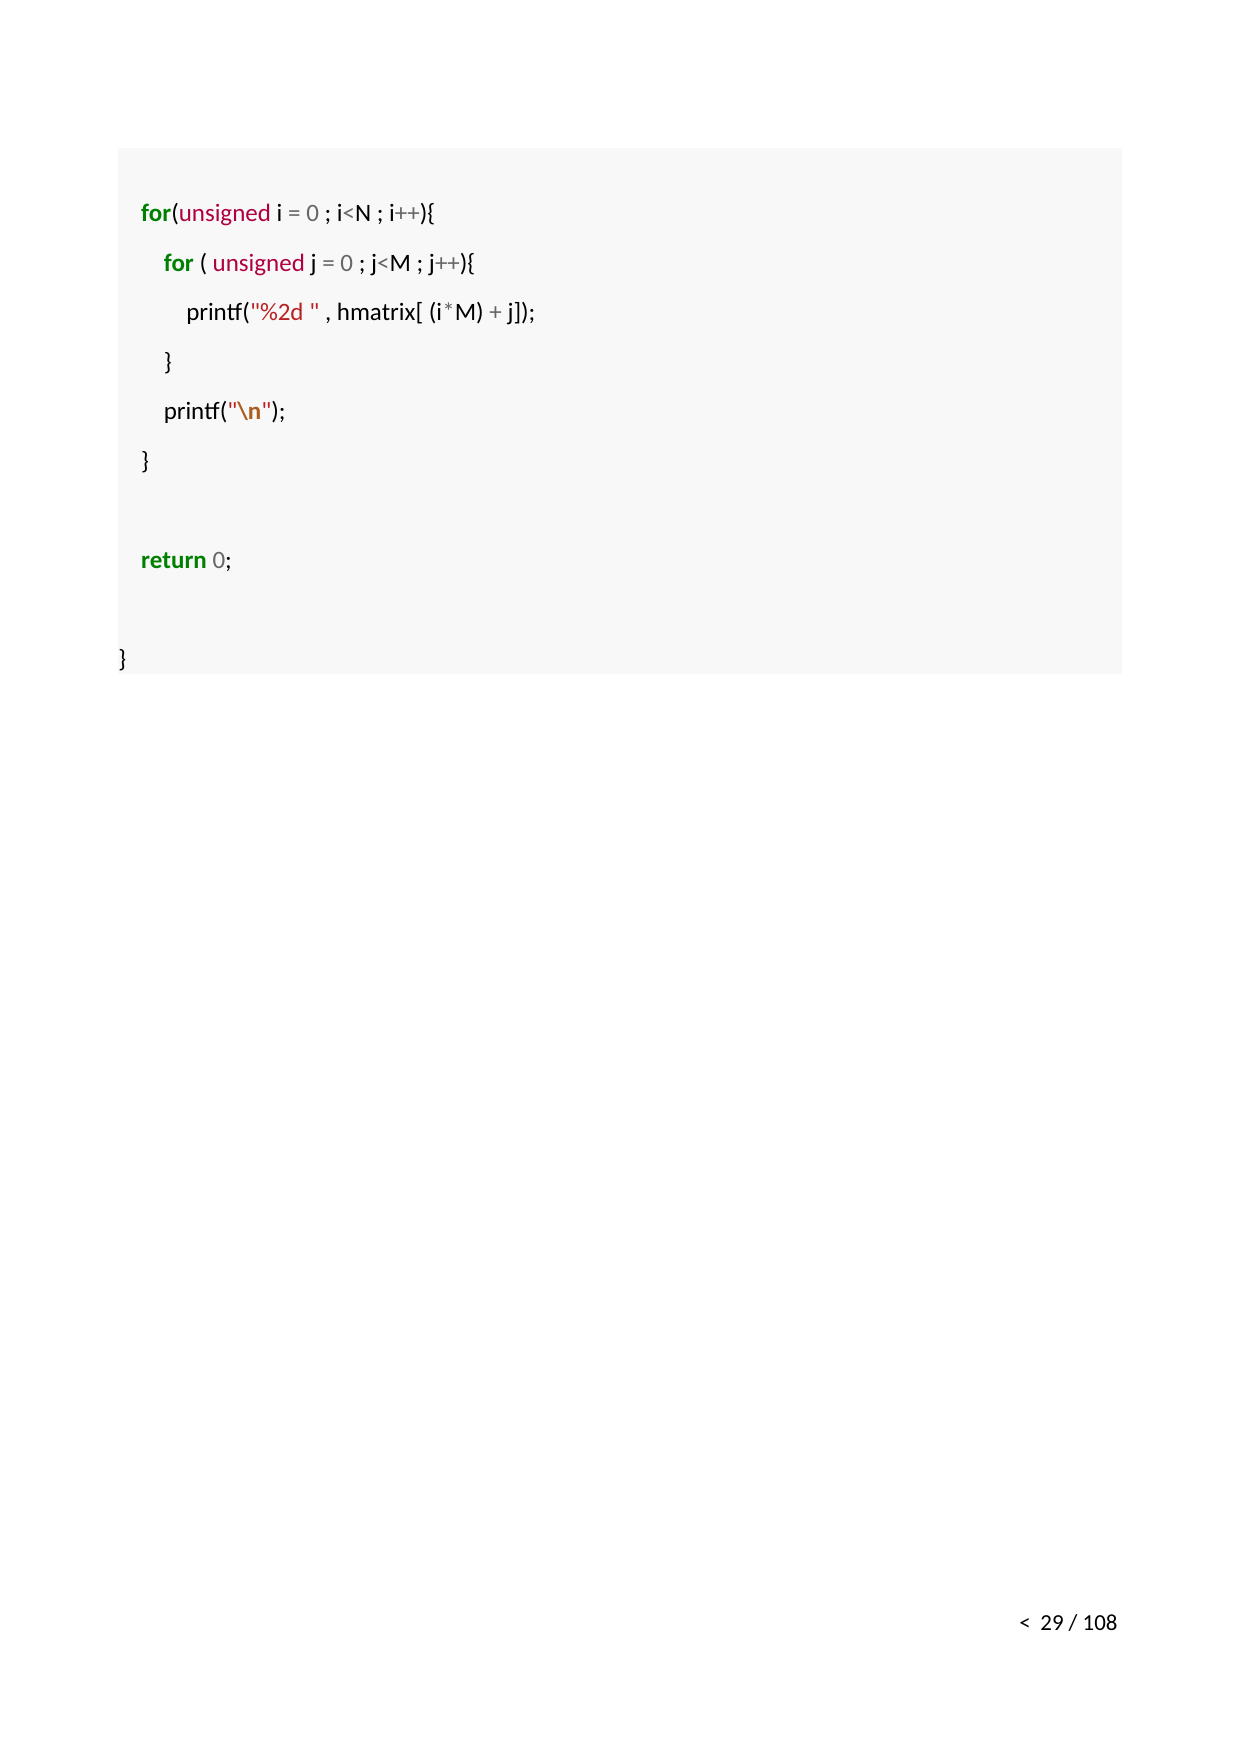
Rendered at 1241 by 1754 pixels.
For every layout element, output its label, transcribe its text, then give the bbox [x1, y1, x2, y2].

text printf("%2d " , hmatrix[ (i*M) + j]); [118, 296, 1122, 327]
text for(unsigned i = 0 ; i<N ; i++){ [118, 197, 1122, 228]
text printf("\n"); [118, 396, 1122, 426]
text } [118, 445, 1122, 476]
text for ( unsigned j = 0 ; j<M ; j++){ [118, 247, 1122, 277]
text } [118, 346, 1122, 376]
text } [118, 643, 1122, 674]
text return 0; [118, 544, 1122, 575]
